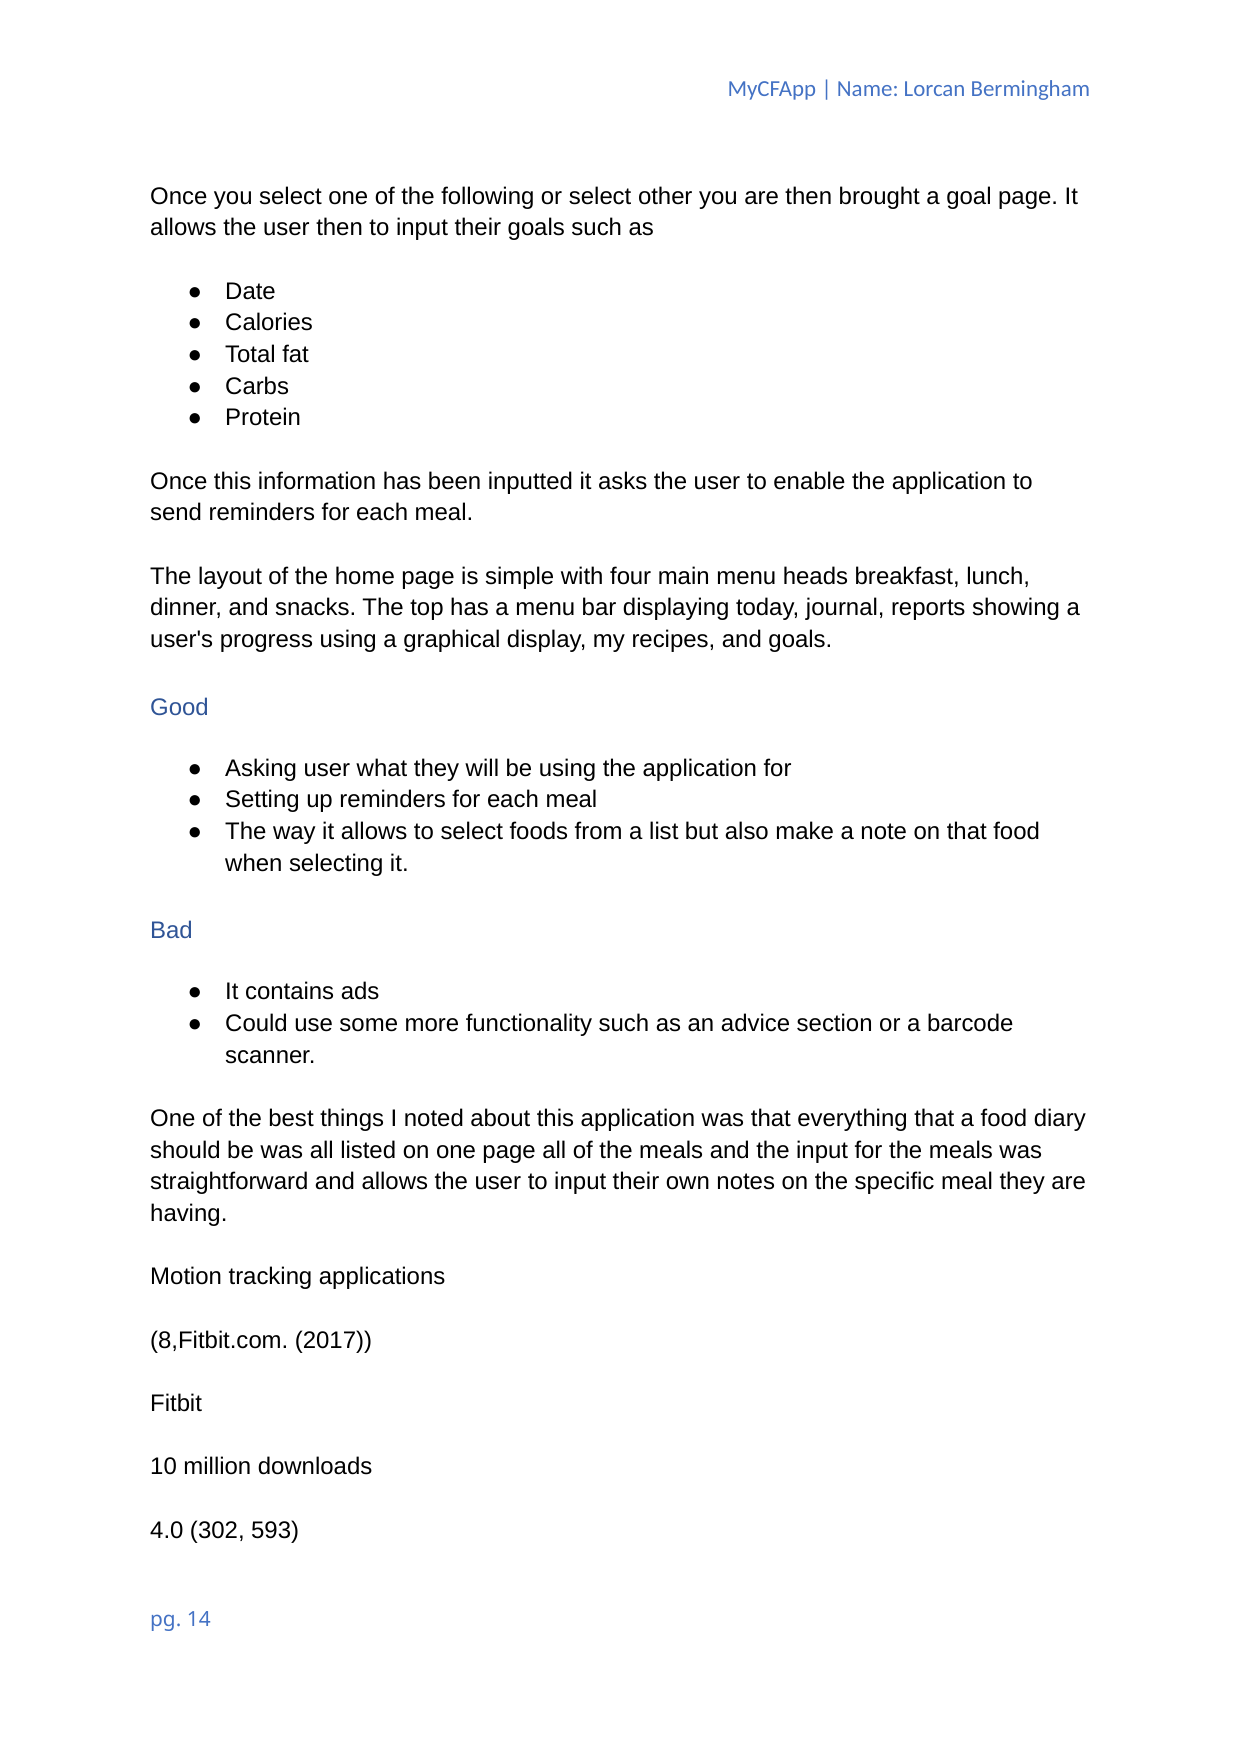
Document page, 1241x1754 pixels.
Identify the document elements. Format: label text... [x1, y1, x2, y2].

text Motion tracking applications [150, 1262, 1090, 1290]
list Setting up reminders for each meal [187, 785, 1090, 813]
list Protein [187, 403, 1090, 431]
subtitle Good [150, 692, 1090, 720]
text The layout of the home page is simple with four main menu heads breakfast, lunch, dinner, and snacks. The top has a menu bar displaying today, journal, reports showing a user's progress using a graphical display, my recipes, and goals. [150, 562, 1090, 653]
text Once this information has been inputted it asks the user to enable the application to send reminders for each meal. [150, 467, 1090, 526]
list Carbs [187, 372, 1090, 399]
list Date [187, 277, 1090, 304]
list Calories [187, 308, 1090, 336]
text 10 million downloads [150, 1452, 1090, 1480]
text (8,Fitbit.com. (2017)) [150, 1326, 1090, 1353]
list It contains ads [187, 977, 1090, 1005]
text Fitbit [150, 1389, 1090, 1417]
list Total fat [187, 340, 1090, 368]
list The way it allows to select foods from a list but also make a note on that food when selecting it. [187, 817, 1090, 876]
text 4.0 (302, 593) [150, 1516, 1090, 1543]
subtitle Bad [150, 916, 1090, 944]
text Once you select one of the following or select other you are then brought a goal page. It allows the user then to input their goals such as [150, 182, 1090, 241]
list Could use some more functionality such as an advice section or a barcode scanner. [187, 1009, 1090, 1068]
text One of the best things I noted about this application was that everything that a food diary should be was all listed on one page all of the meals and the input for the meals was straightforward and allows the user to input their own notes on the specific meal they are having. [150, 1104, 1090, 1227]
list Asking user what they will be using the application for [187, 754, 1090, 781]
